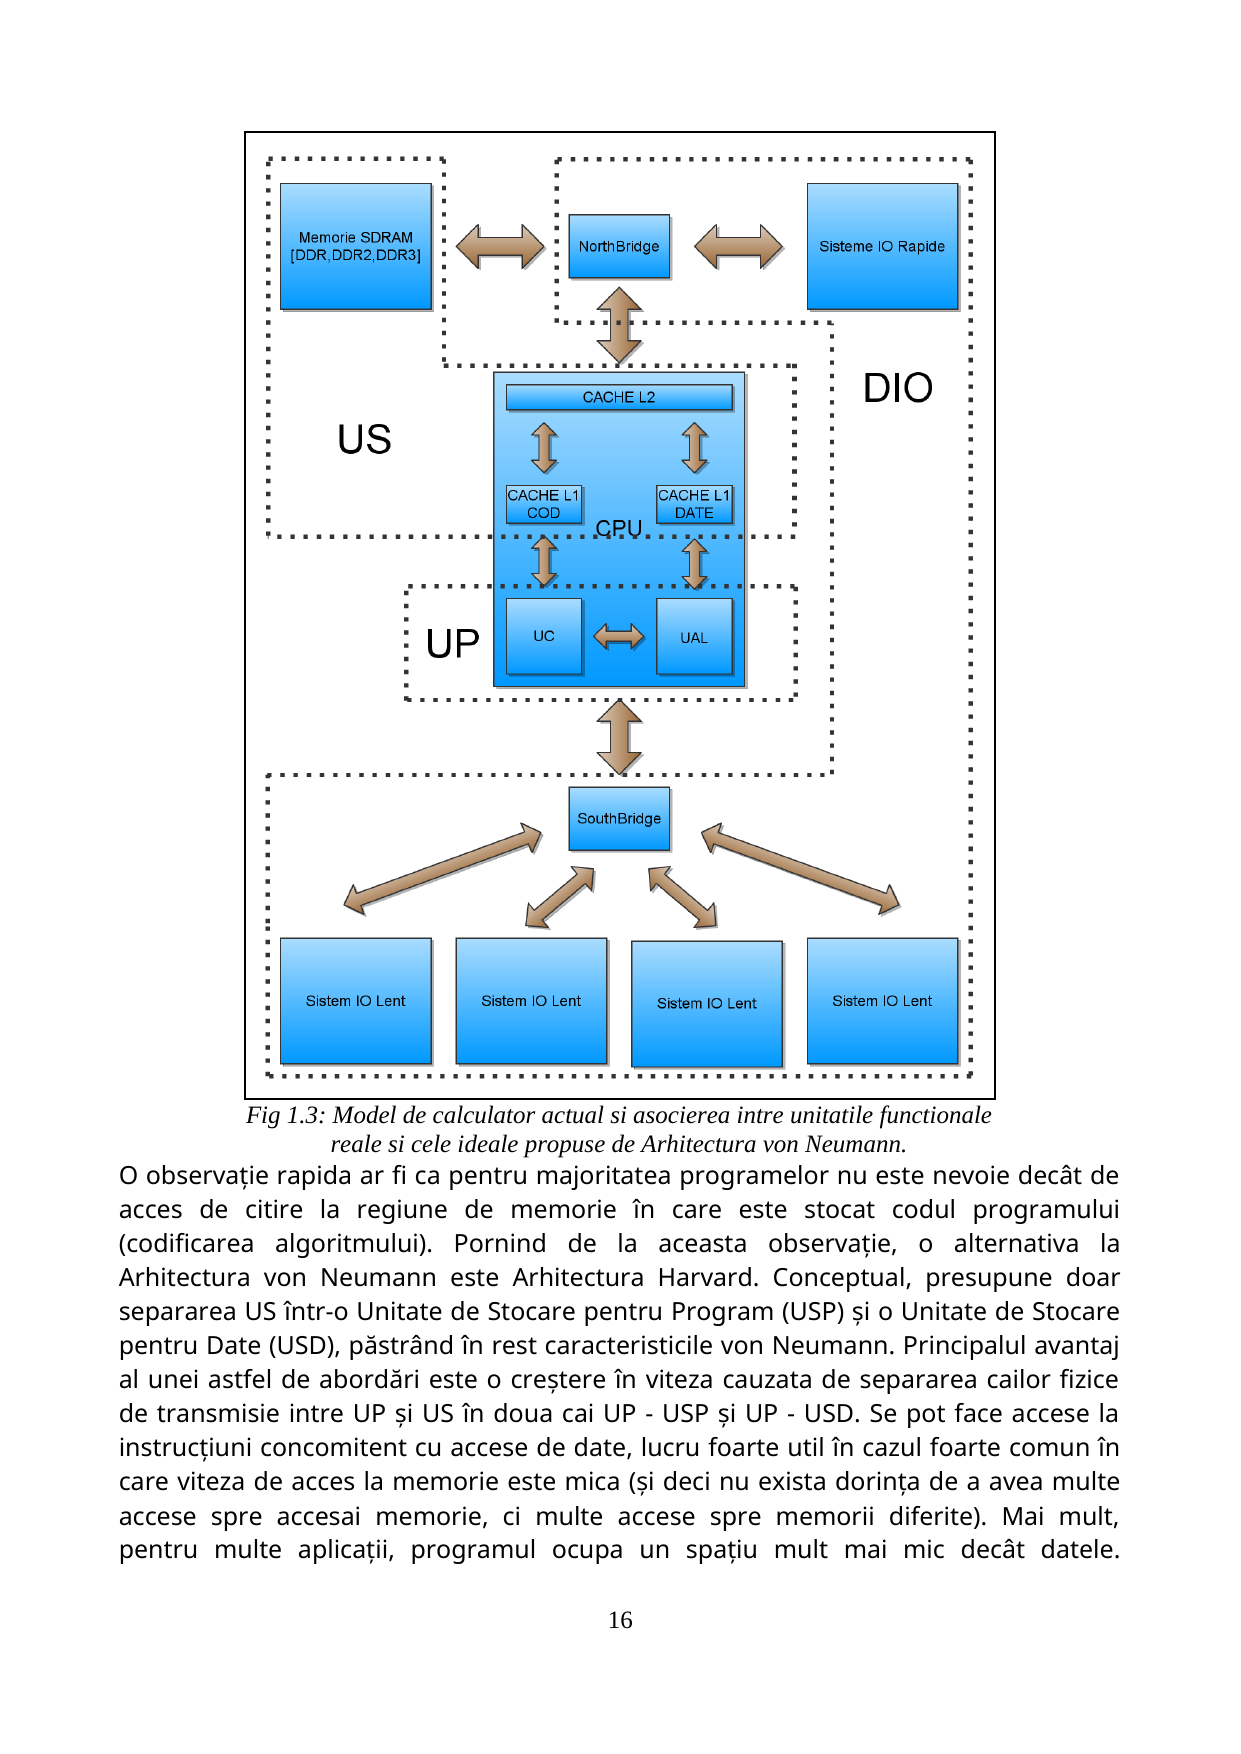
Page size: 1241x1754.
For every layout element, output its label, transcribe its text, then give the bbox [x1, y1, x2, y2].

text Fig 1.3: Model de calculator actual si asocierea intre unitatile functionale reale si cele ideale propuse de Arhitectura von Neumann. [244, 1100, 996, 1157]
picture [249, 136, 992, 1095]
text O observație rapida ar fi ca pentru majoritatea programelor nu este nevoie decât de acces de citire la regiune de memorie în care este stocat codul programului (codificarea algoritmului). Pornind de la aceasta observație, o alternativa la Arhitectura von Neumann este Arhitectura Harvard. Conceptual, presupune doar separarea US într-o Unitate de Stocare pentru Program (USP) și o Unitate de Stocare pentru Date (USD), păstrând în rest caracteristicile von Neumann. Principalul avantaj al unei astfel de abordări este o creștere în viteza cauzata de separarea cailor fizice de transmisie intre UP și US în doua cai UP - USP și UP - USD. Se pot face accese la instrucțiuni concomitent cu accese de date, lucru foarte util în cazul foarte comun în care viteza de acces la memorie este mica (și deci nu exista dorința de a avea multe accese spre accesai memorie, ci multe accese spre memorii diferite). Mai mult, pentru multe aplicații, programul ocupa un spațiu mult mai mic decât datele. [118, 1157, 1122, 1566]
text [246, 133, 994, 1098]
